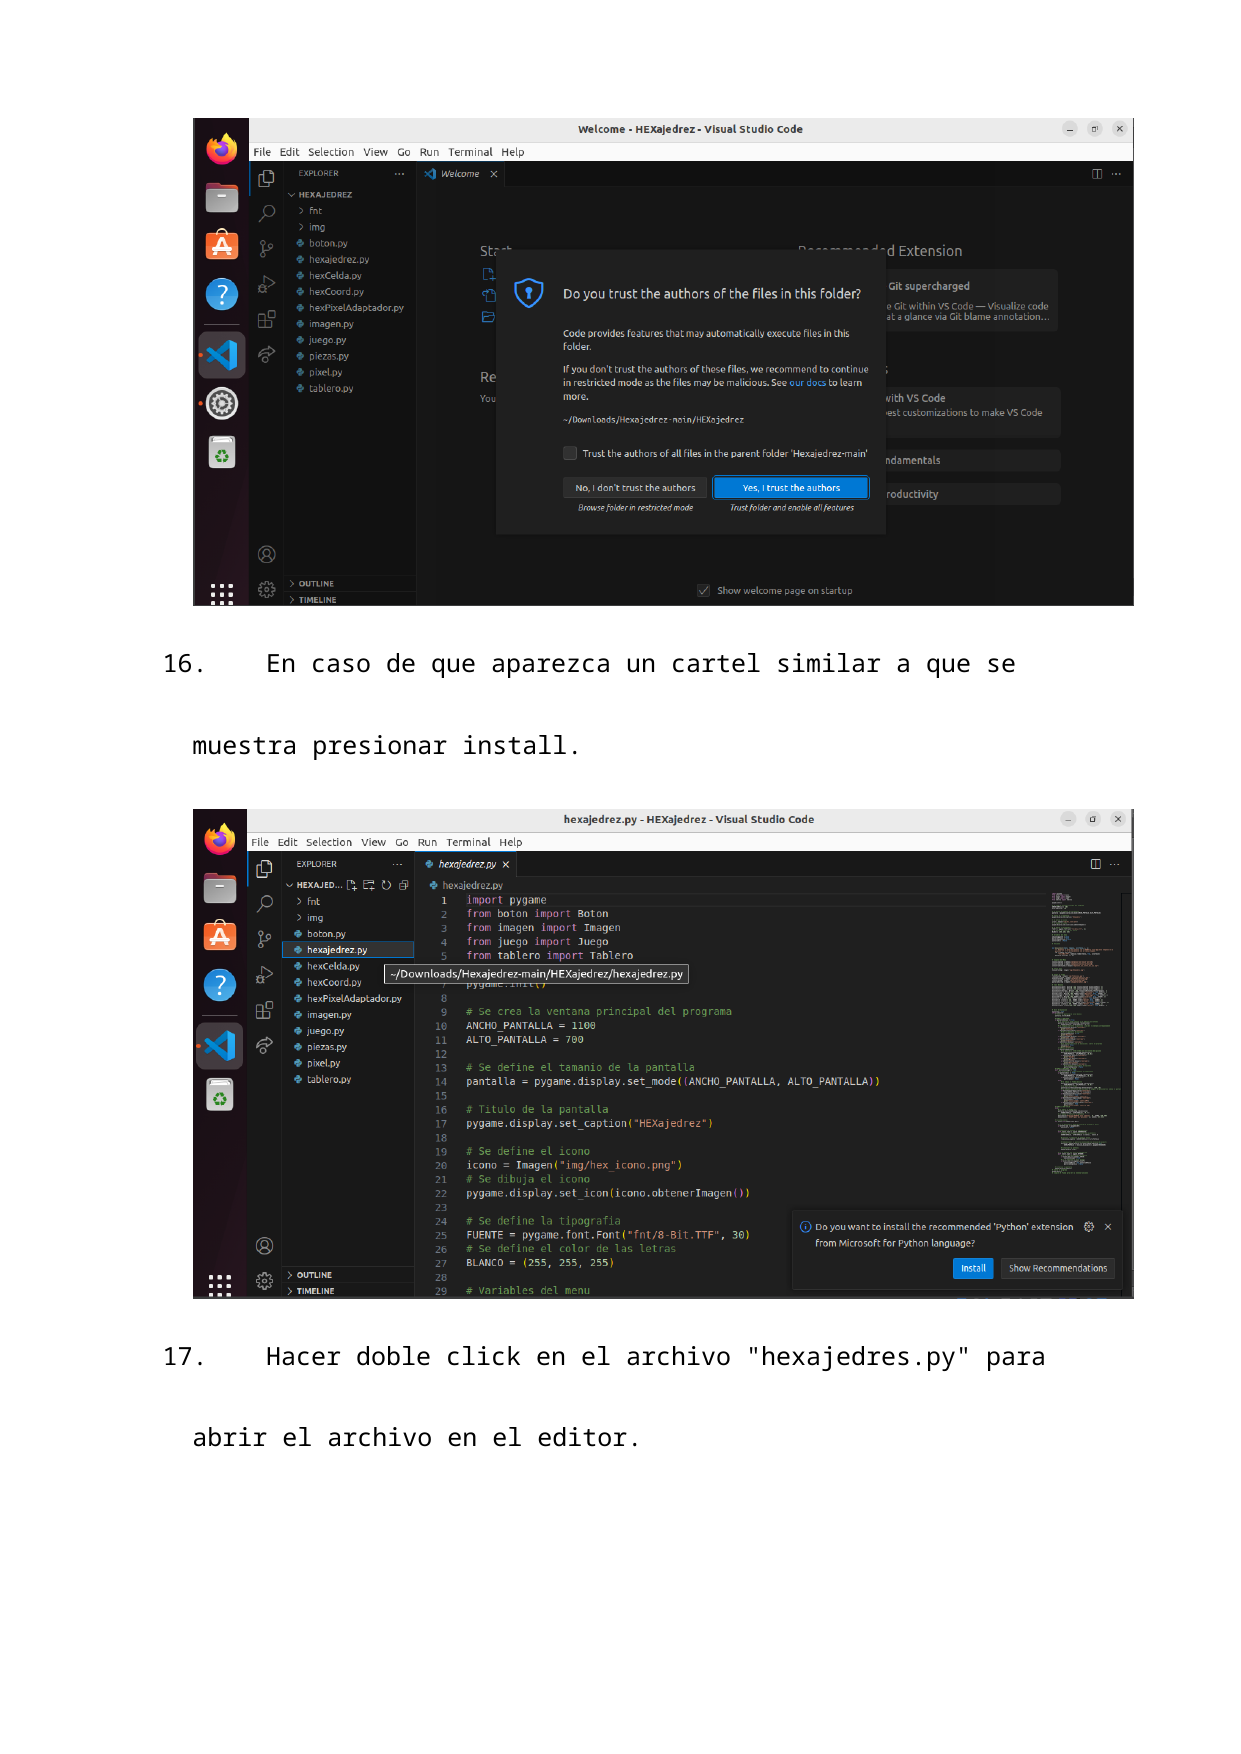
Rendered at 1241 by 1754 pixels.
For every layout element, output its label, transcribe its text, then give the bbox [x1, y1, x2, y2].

list Hacer doble click en el archivo "hexajedres.py" para abrir el archivo en el editor. [162, 1338, 1122, 1454]
list En caso de que aparezca un cartel similar a que se muestra presionar install. [162, 646, 1122, 762]
